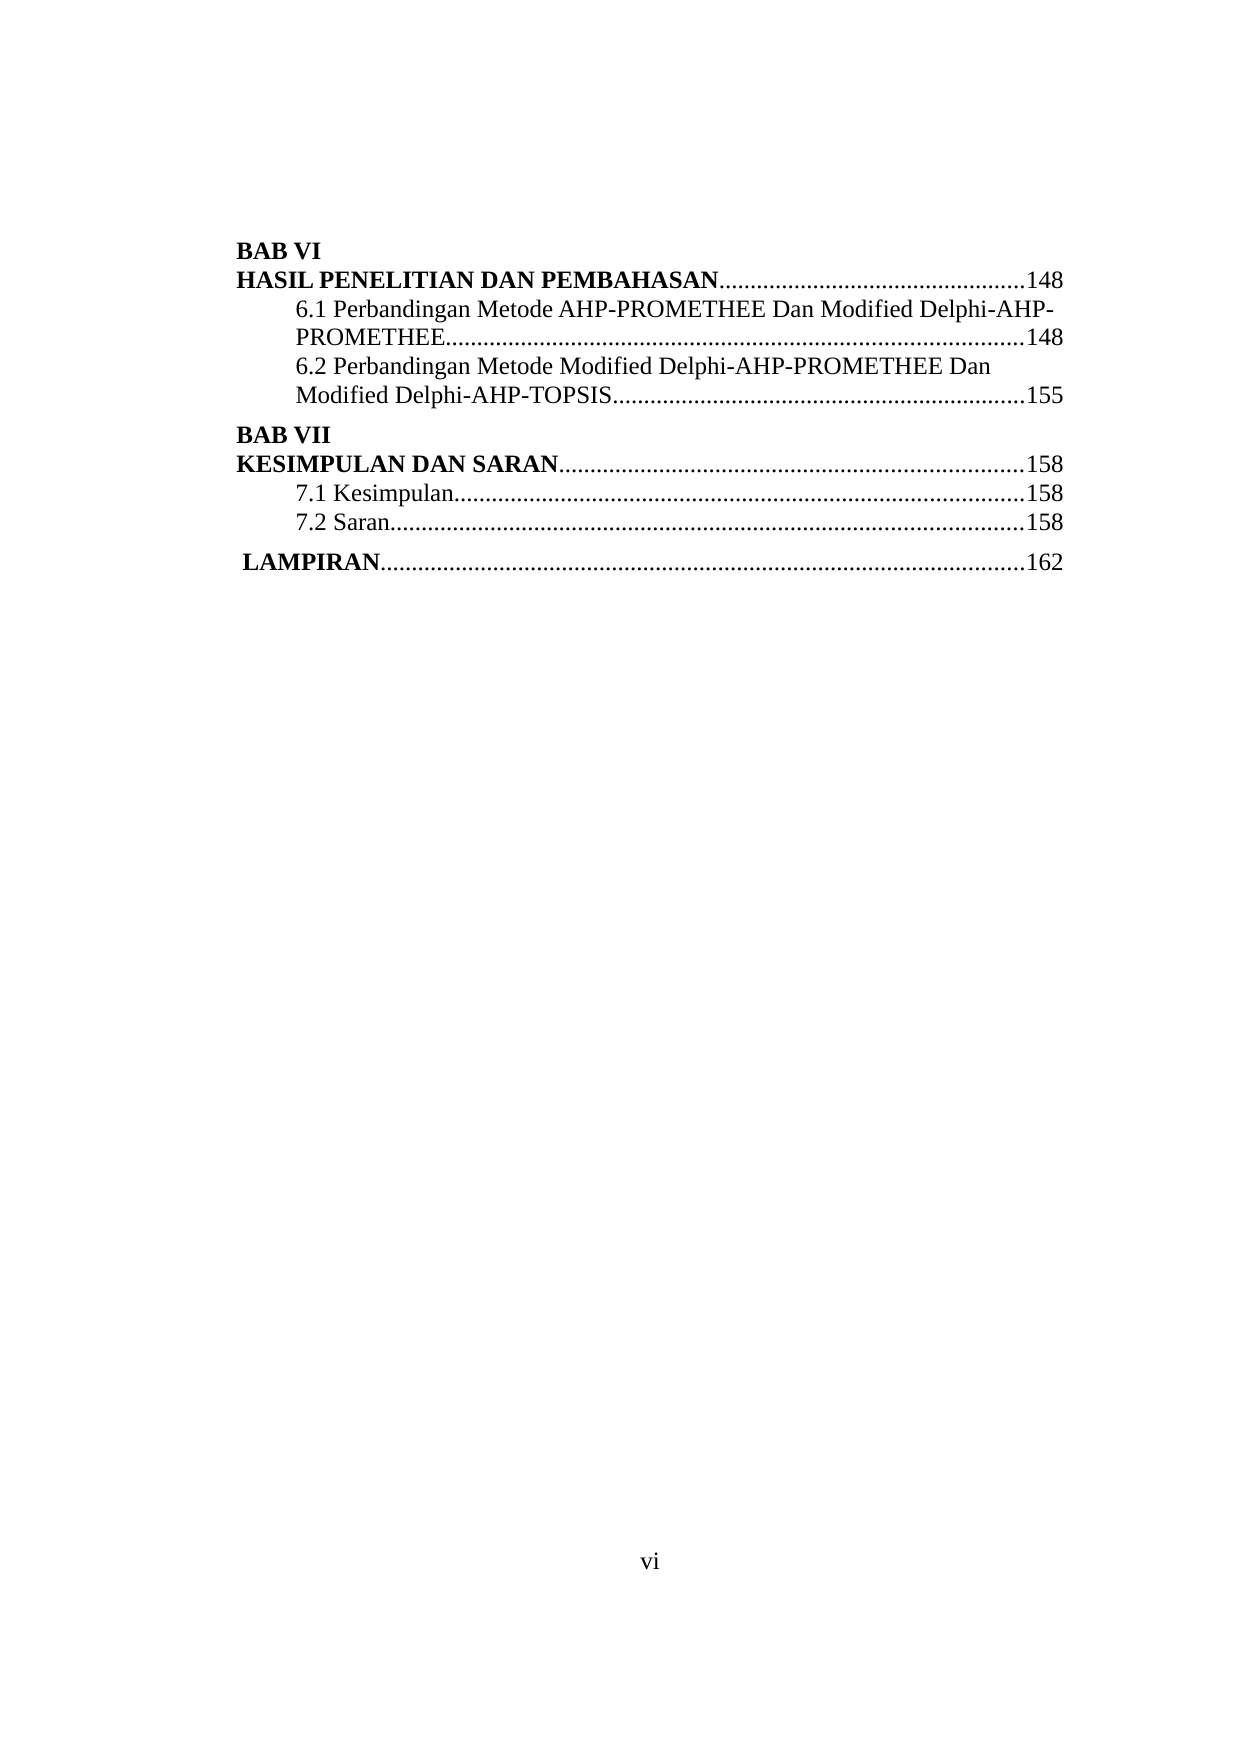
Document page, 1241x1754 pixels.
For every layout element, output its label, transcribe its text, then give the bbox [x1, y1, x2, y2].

text Bab VI HASIL PENELITIAN DAN PEMBAHASAN 148 [236, 236, 1063, 294]
text 6.1 Perbandingan metode aHP-PROMETHEE dan Modified delphi-AHP-PROMETHEE 148 [295, 294, 1063, 351]
text LAMPIRAN 162 [236, 547, 1063, 576]
text Bab VII KESIMPULAN dan saran 158 [236, 421, 1063, 478]
text 7.1 Kesimpulan 158 [295, 478, 1063, 507]
text 6.2 perbandingan metode Modified delphi-AHP-PROMETHEE dan Modified delphi-AHP-TOPSIS 155 [295, 351, 1063, 409]
text 7.2 saran 158 [295, 507, 1063, 536]
